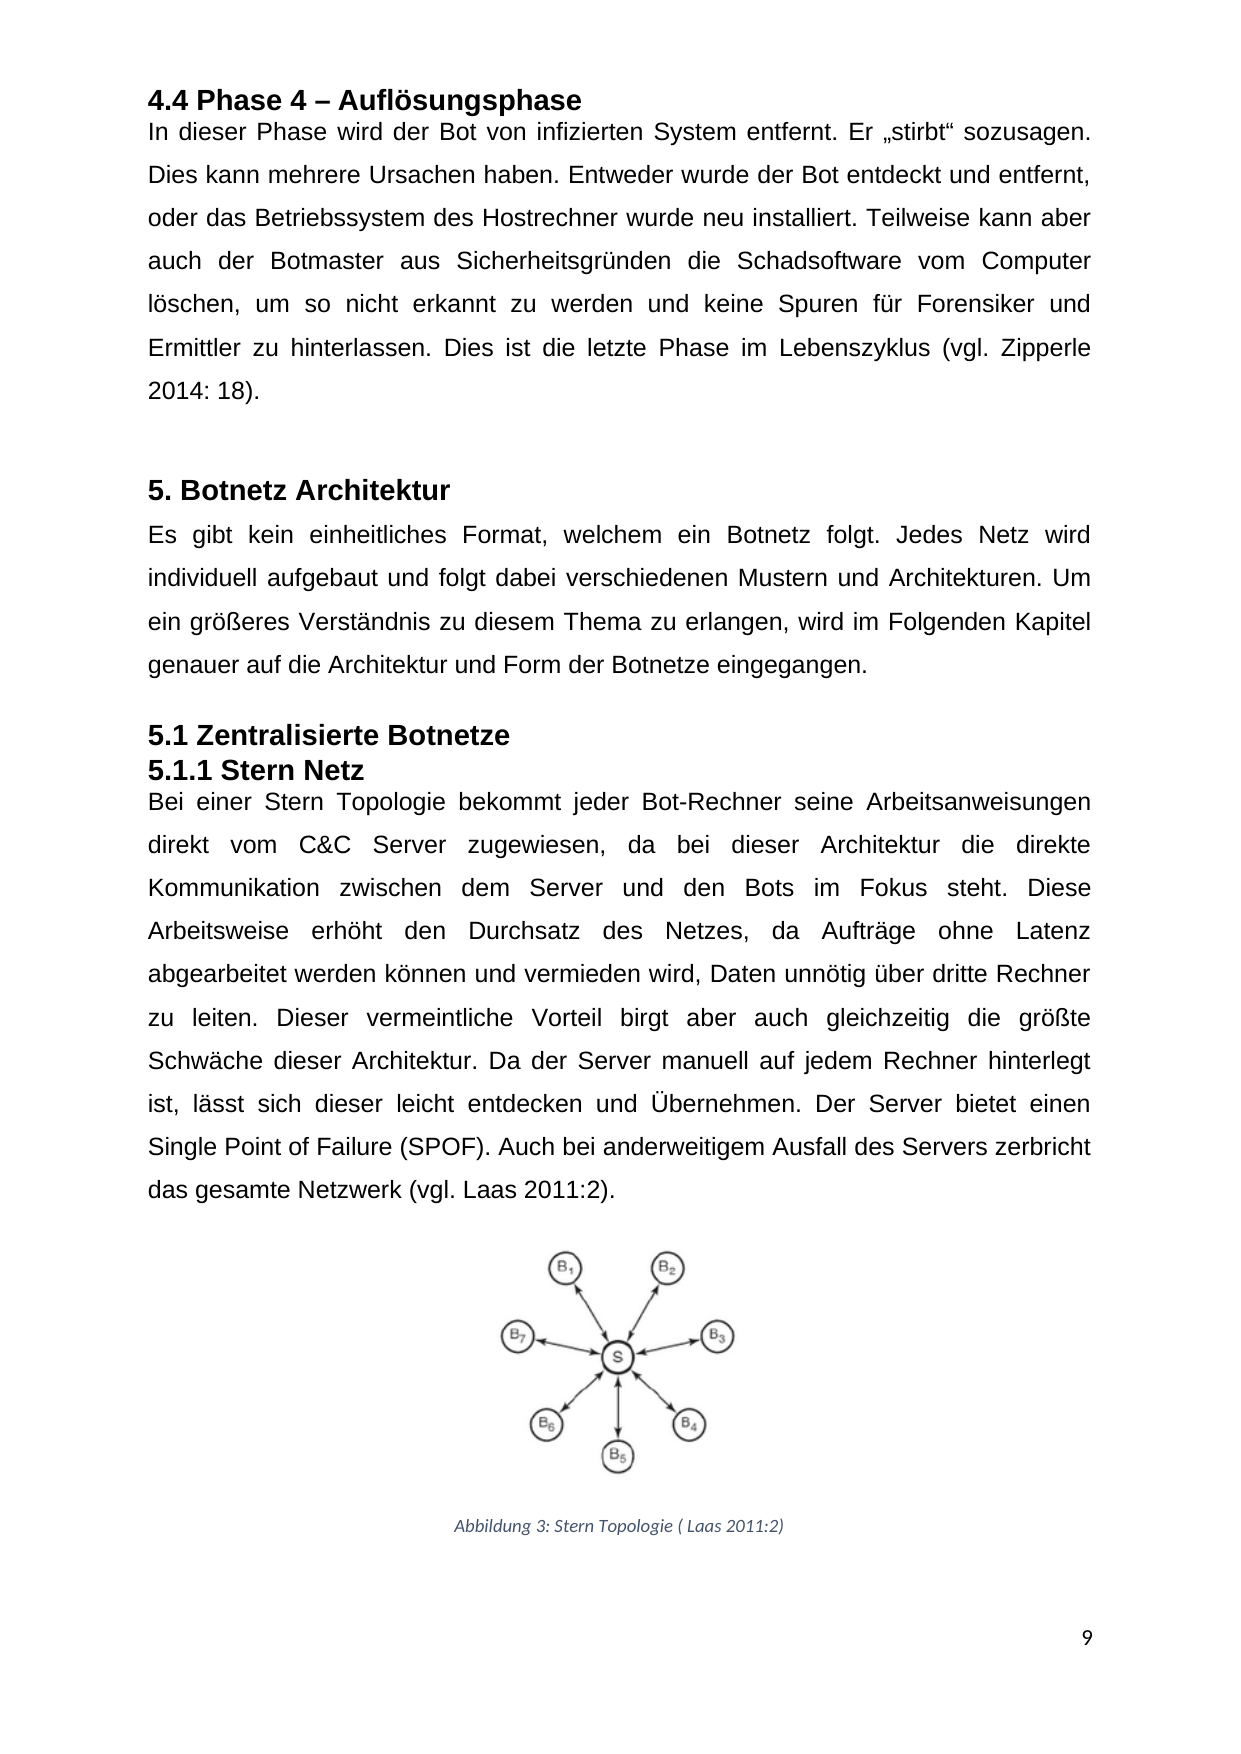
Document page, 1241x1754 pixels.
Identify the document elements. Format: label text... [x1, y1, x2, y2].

subtitle 5.1 Zentralisierte Botnetze [148, 718, 1093, 751]
subtitle 5.1.1 Stern Netz [148, 753, 1093, 787]
text In dieser Phase wird der Bot von infizierten System entfernt. Er „stirbt“ sozusagen. Dies kann mehrere Ursachen haben. Entweder wurde der Bot entdeckt und entfernt, oder das Betriebssystem des Hostrechner wurde neu installiert. Teilweise kann aber auch der Botmaster aus Sicherheitsgründen die Schadsoftware vom Computer löschen, um so nicht erkannt zu werden und keine Spuren für Forensiker und Ermittler zu hinterlassen. Dies ist die letzte Phase im Lebenszyklus (vgl. Zipperle 2014: 18). [148, 117, 1093, 404]
subtitle 5. Botnetz Architektur [148, 473, 1093, 506]
subtitle 4.4 Phase 4 – Auflösungsphase [148, 83, 1093, 117]
text Es gibt kein einheitliches Format, welchem ein Botnetz folgt. Jedes Netz wird individuell aufgebaut und folgt dabei verschiedenen Mustern und Architekturen. Um ein größeres Verständnis zu diesem Thema zu erlangen, wird im Folgenden Kapitel genauer auf die Architektur und Form der Botnetze eingegangen. [148, 520, 1093, 678]
text Abbildung 3: Stern Topologie ( Laas 2011:2) [148, 1514, 1093, 1537]
text Bei einer Stern Topologie bekommt jeder Bot-Rechner seine Arbeitsanweisungen direkt vom C&C Server zugewiesen, da bei dieser Architektur die direkte Kommunikation zwischen dem Server und den Bots im Fokus steht. Diese Arbeitsweise erhöht den Durchsatz des Netzes, da Aufträge ohne Latenz abgearbeitet werden können und vermieden wird, Daten unnötig über dritte Rechner zu leiten. Dieser vermeintliche Vorteil birgt aber auch gleichzeitig die größte Schwäche dieser Architektur. Da der Server manuell auf jedem Rechner hinterlegt ist, lässt sich dieser leicht entdecken und Übernehmen. Der Server bietet einen Single Point of Failure (SPOF). Auch bei anderweitigem Ausfall des Servers zerbricht das gesamte Netzwerk (vgl. Laas 2011:2). [148, 787, 1093, 1204]
